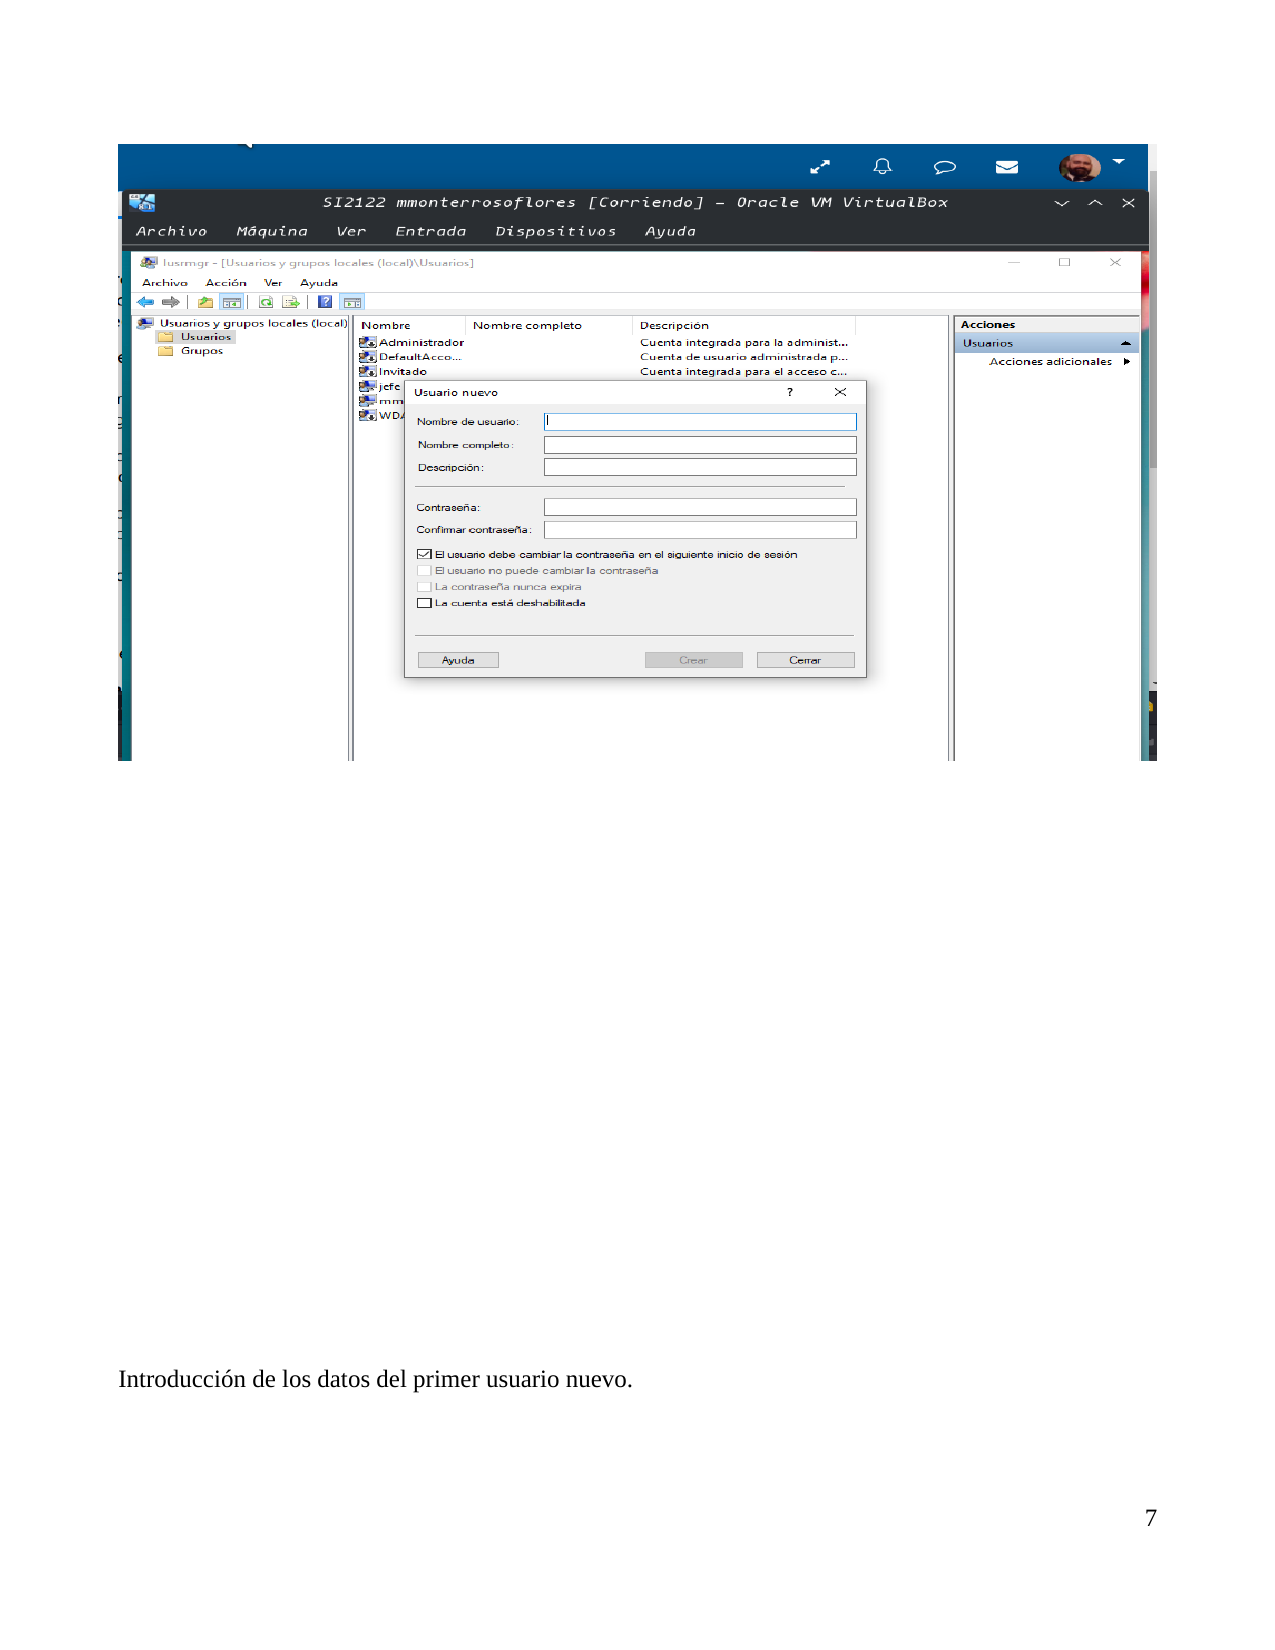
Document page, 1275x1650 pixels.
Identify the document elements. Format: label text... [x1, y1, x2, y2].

picture [118, 144, 1157, 761]
table_header [118, 761, 1157, 789]
text Introducción de los datos del primer usuario nuevo. [118, 1364, 1157, 1393]
